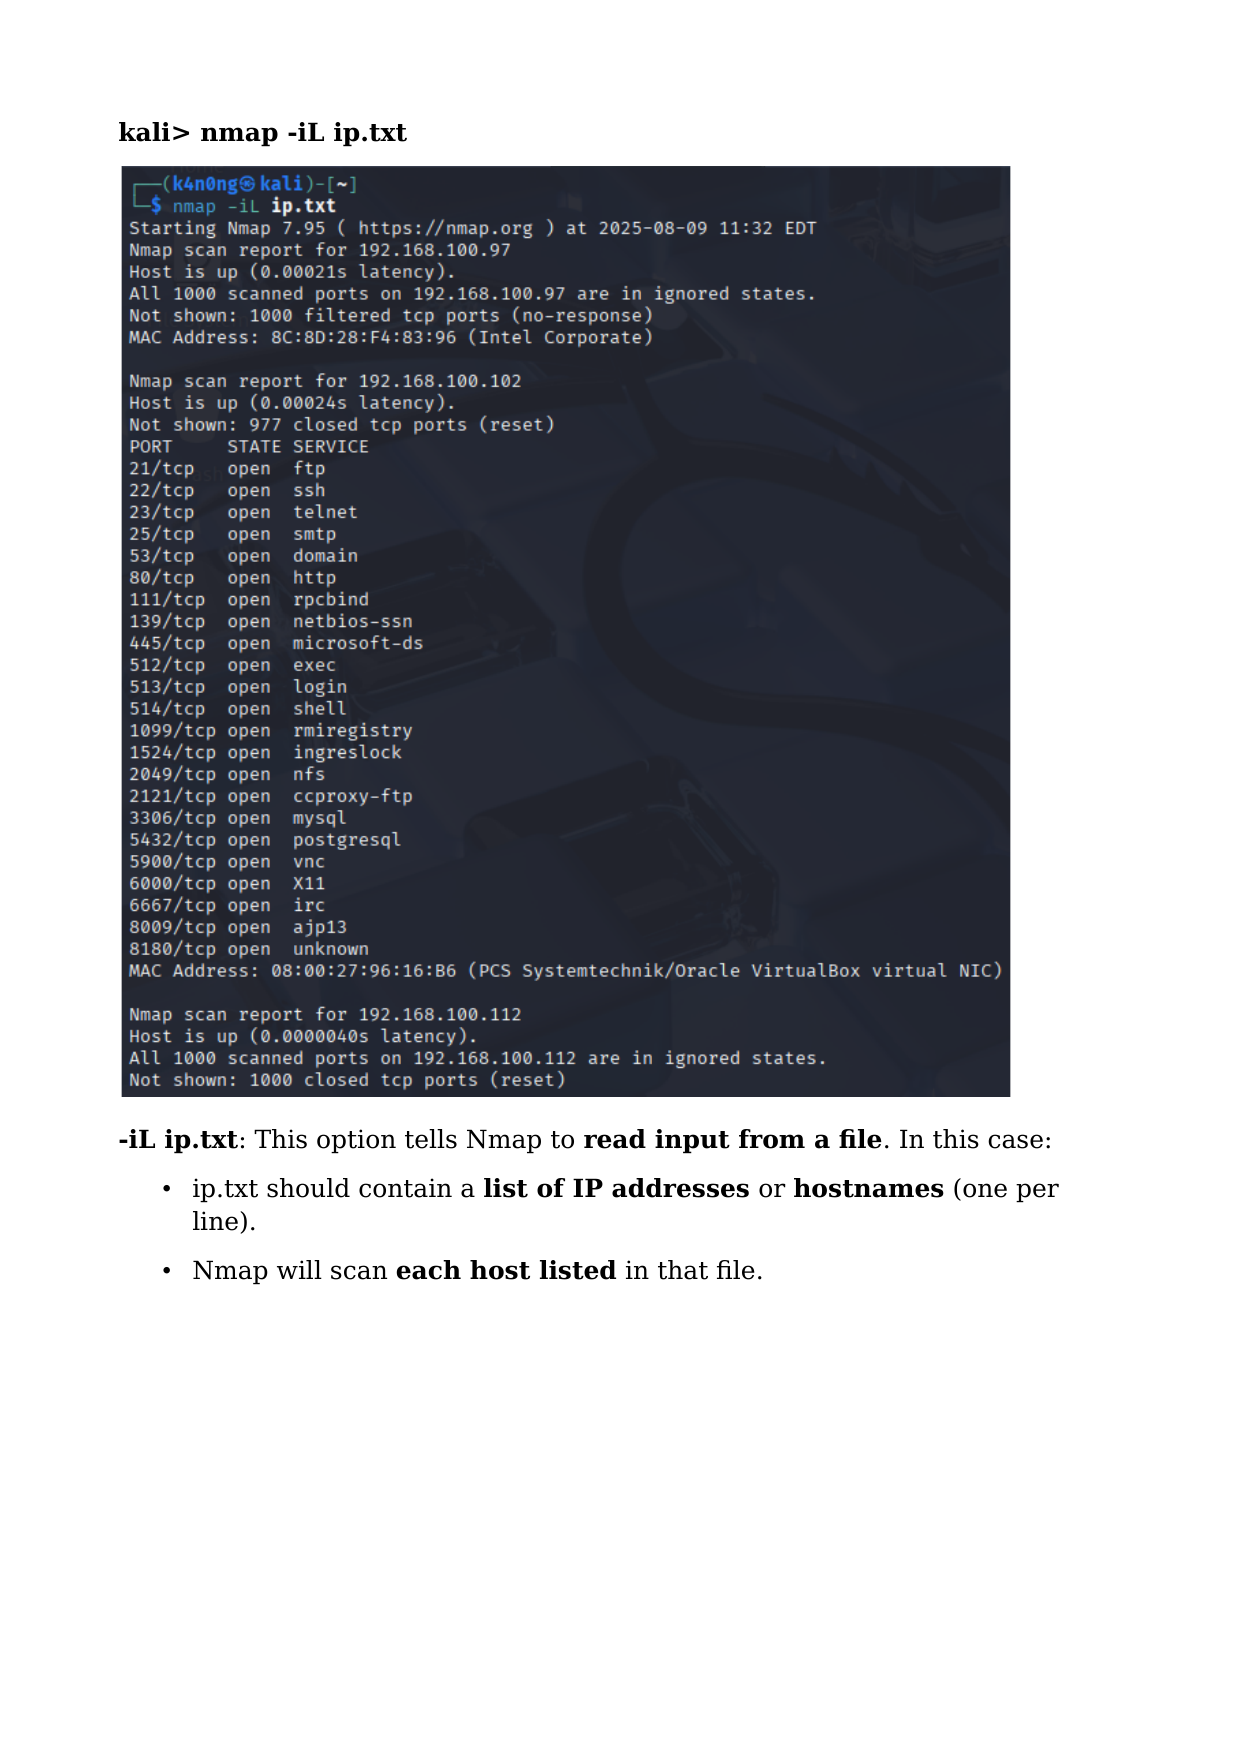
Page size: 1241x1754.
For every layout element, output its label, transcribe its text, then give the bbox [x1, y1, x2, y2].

list Nmap will scan each host listed in that file. [162, 1256, 1122, 1285]
list ip.txt should contain a list of IP addresses or hostnames (one per line). [162, 1174, 1122, 1237]
picture [121, 166, 1011, 1097]
text -iL ip.txt: This option tells Nmap to read input from a file. In this case: [118, 1126, 1122, 1155]
text kali> nmap -iL ip.txt [118, 118, 1122, 147]
